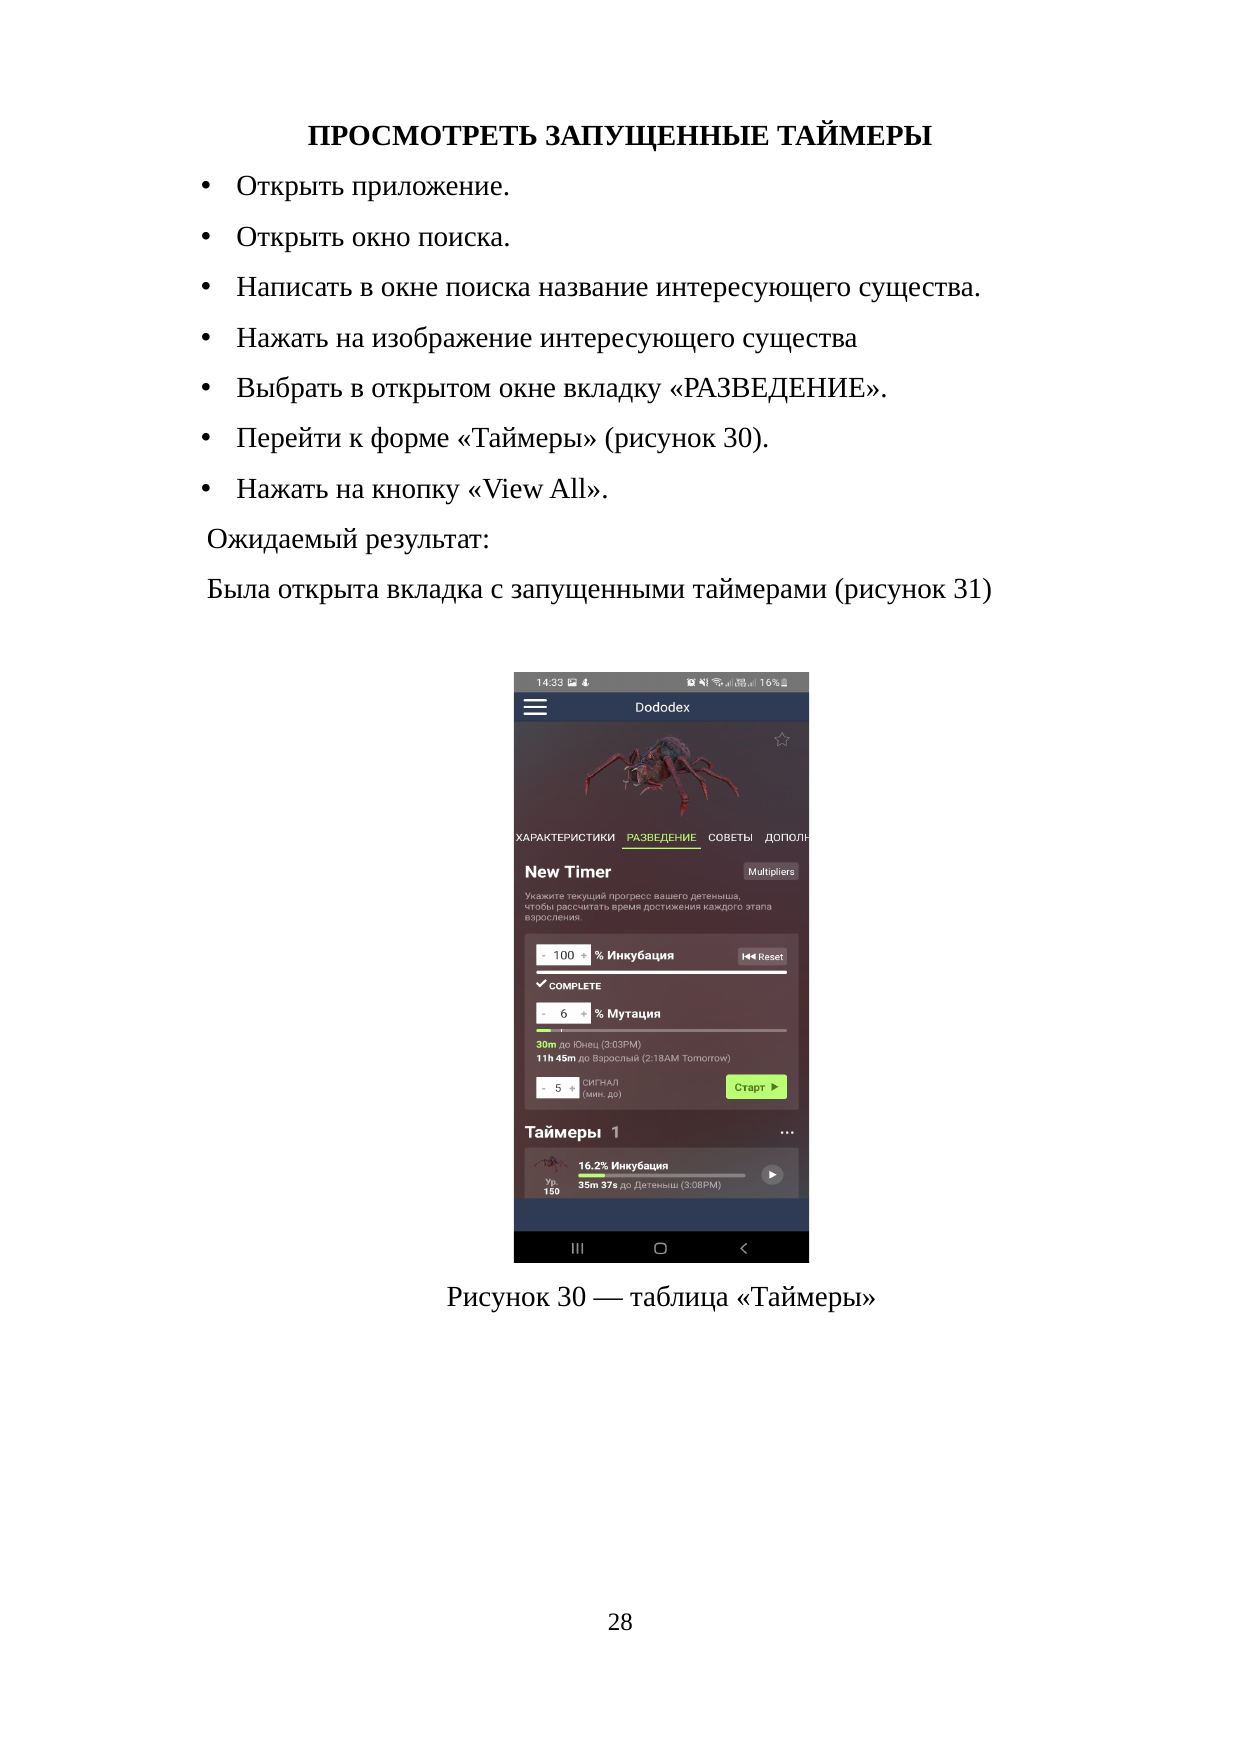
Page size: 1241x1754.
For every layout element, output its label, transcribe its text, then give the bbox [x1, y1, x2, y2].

list Была открыта вкладка с запущенными таймерами (рисунок 31) [118, 572, 1122, 605]
list Нажать на изображение интересующего существа [201, 320, 1122, 353]
list Ожидаемый результат: [118, 521, 1122, 555]
list Написать в окне поиска название интересующего существа. [201, 269, 1122, 303]
list Нажать на кнопку «View All». [201, 471, 1122, 504]
list Рисунок 30 — таблица «Таймеры» [201, 1279, 1122, 1313]
list Перейти к форме «Таймеры» (рисунок 30). [201, 421, 1122, 454]
list Открыть окно поиска. [201, 219, 1122, 252]
list ПРОСМОТРЕТЬ ЗАПУЩЕННЫЕ ТАЙМЕРЫ [118, 118, 1122, 152]
picture [513, 672, 810, 1263]
list Открыть приложение. [201, 168, 1122, 202]
list Выбрать в открытом окне вкладку «РАЗВЕДЕНИЕ». [201, 370, 1122, 404]
